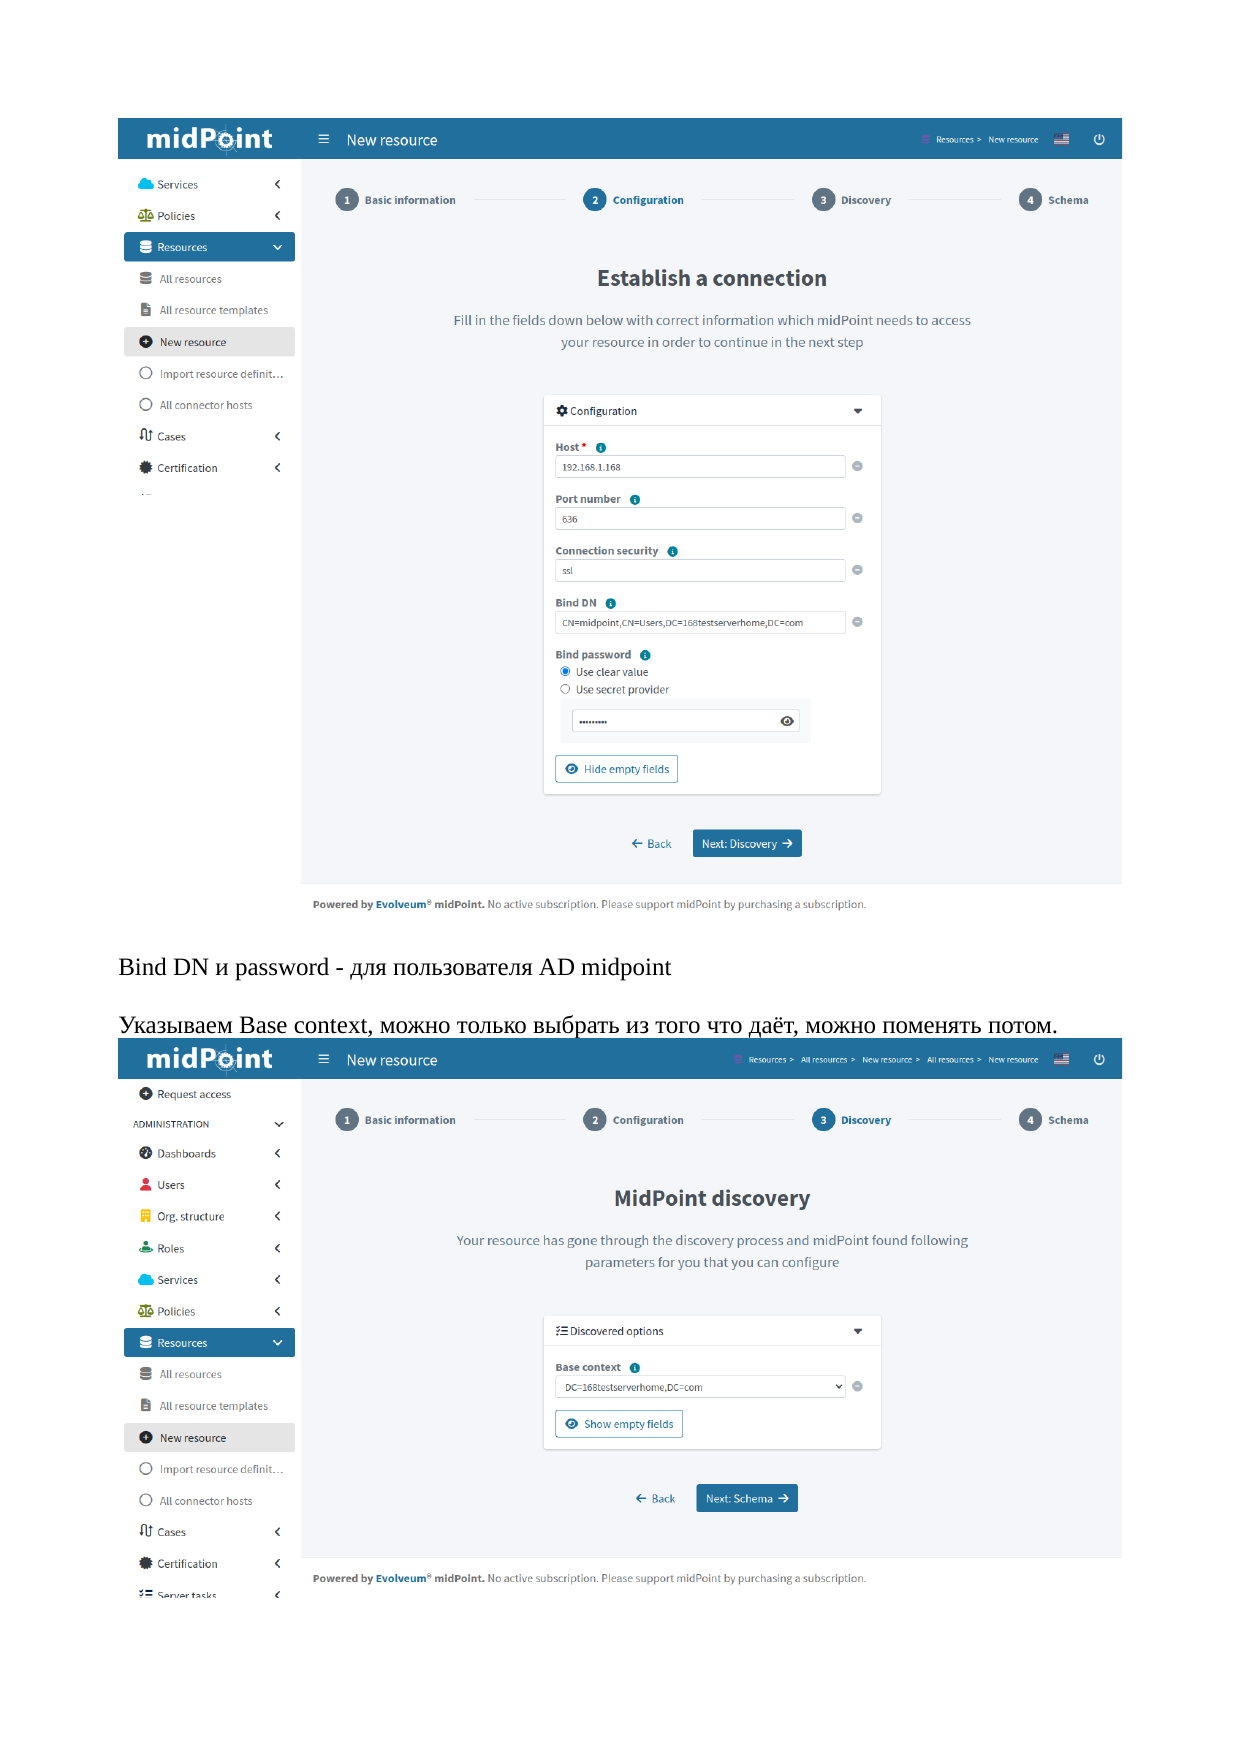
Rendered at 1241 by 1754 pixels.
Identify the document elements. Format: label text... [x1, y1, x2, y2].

picture [118, 118, 1123, 924]
text Указываем Base context, можно только выбрать из того что даёт, можно поменять потом. [118, 1010, 1122, 1038]
picture [118, 1038, 1123, 1598]
text Bind DN и password - для пользователя AD midpoint [118, 952, 1122, 981]
